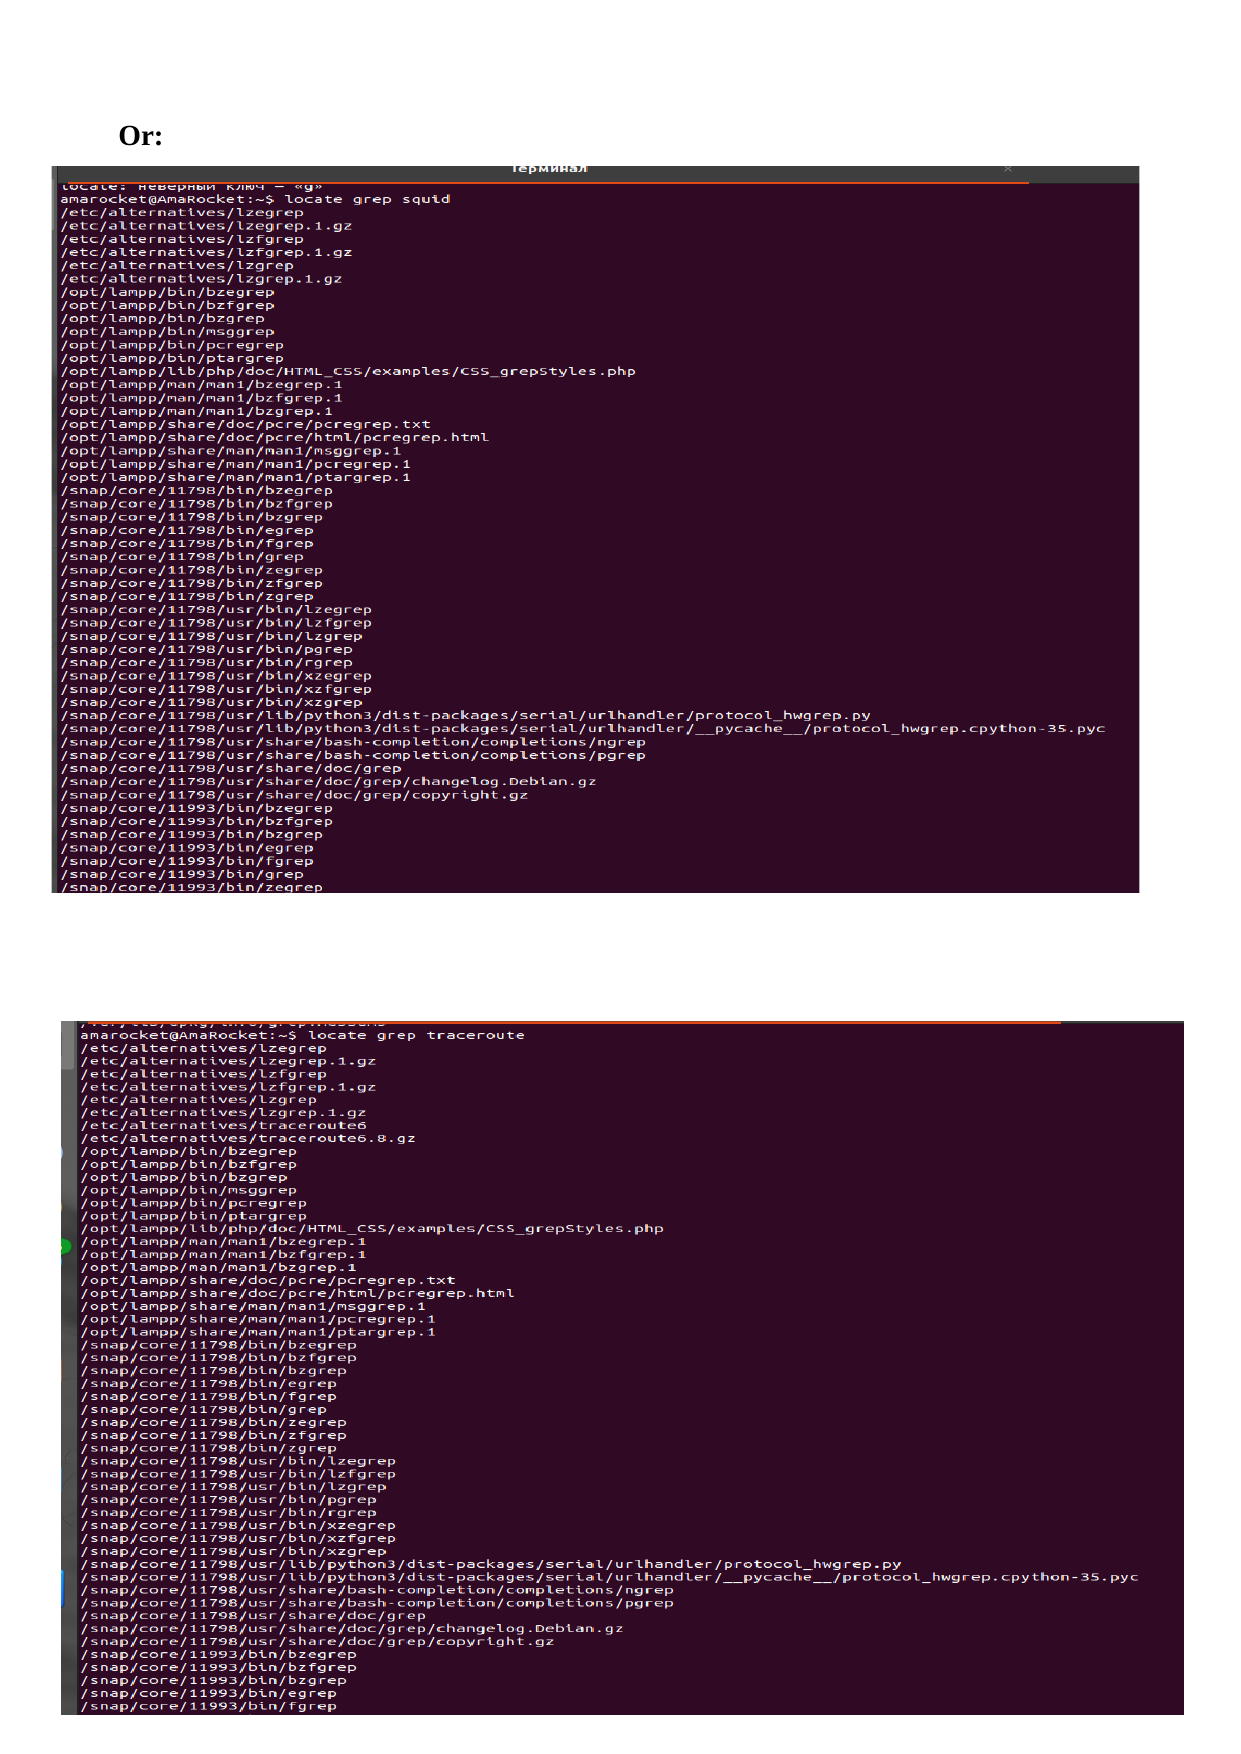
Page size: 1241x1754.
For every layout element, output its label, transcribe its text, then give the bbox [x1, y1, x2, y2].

picture [51, 166, 247, 893]
text Or: [118, 118, 1122, 152]
picture [61, 1021, 246, 1715]
